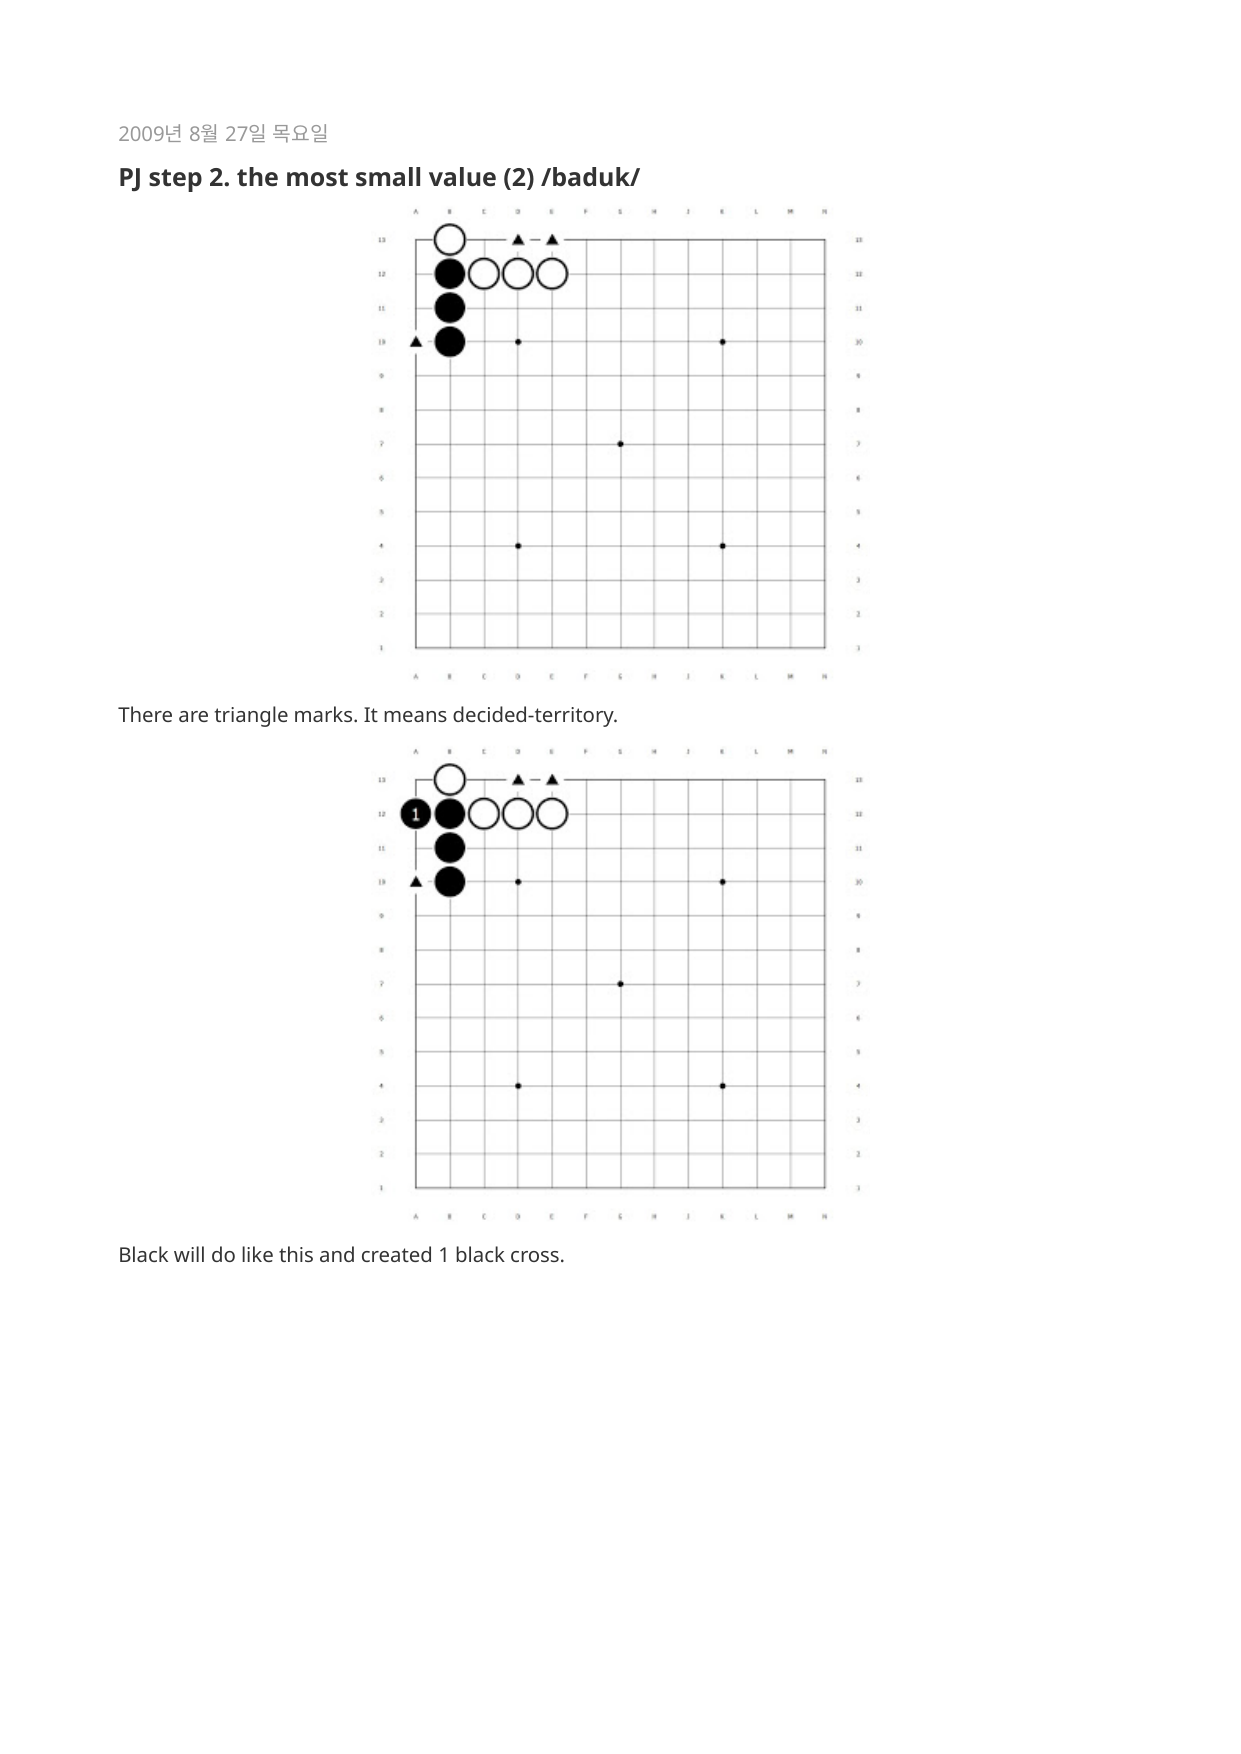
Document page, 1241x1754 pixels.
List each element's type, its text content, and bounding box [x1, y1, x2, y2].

subtitle PJ step 2. the most small value (2) /baduk/ [118, 160, 1122, 194]
subtitle 2009년 8월 27일 목요일 [118, 118, 1122, 148]
text Black will do like this and created 1 black cross. [118, 1241, 1122, 1269]
text There are triangle marks. It means decided-territory. [118, 701, 1122, 729]
picture [371, 735, 870, 1234]
picture [371, 195, 870, 694]
